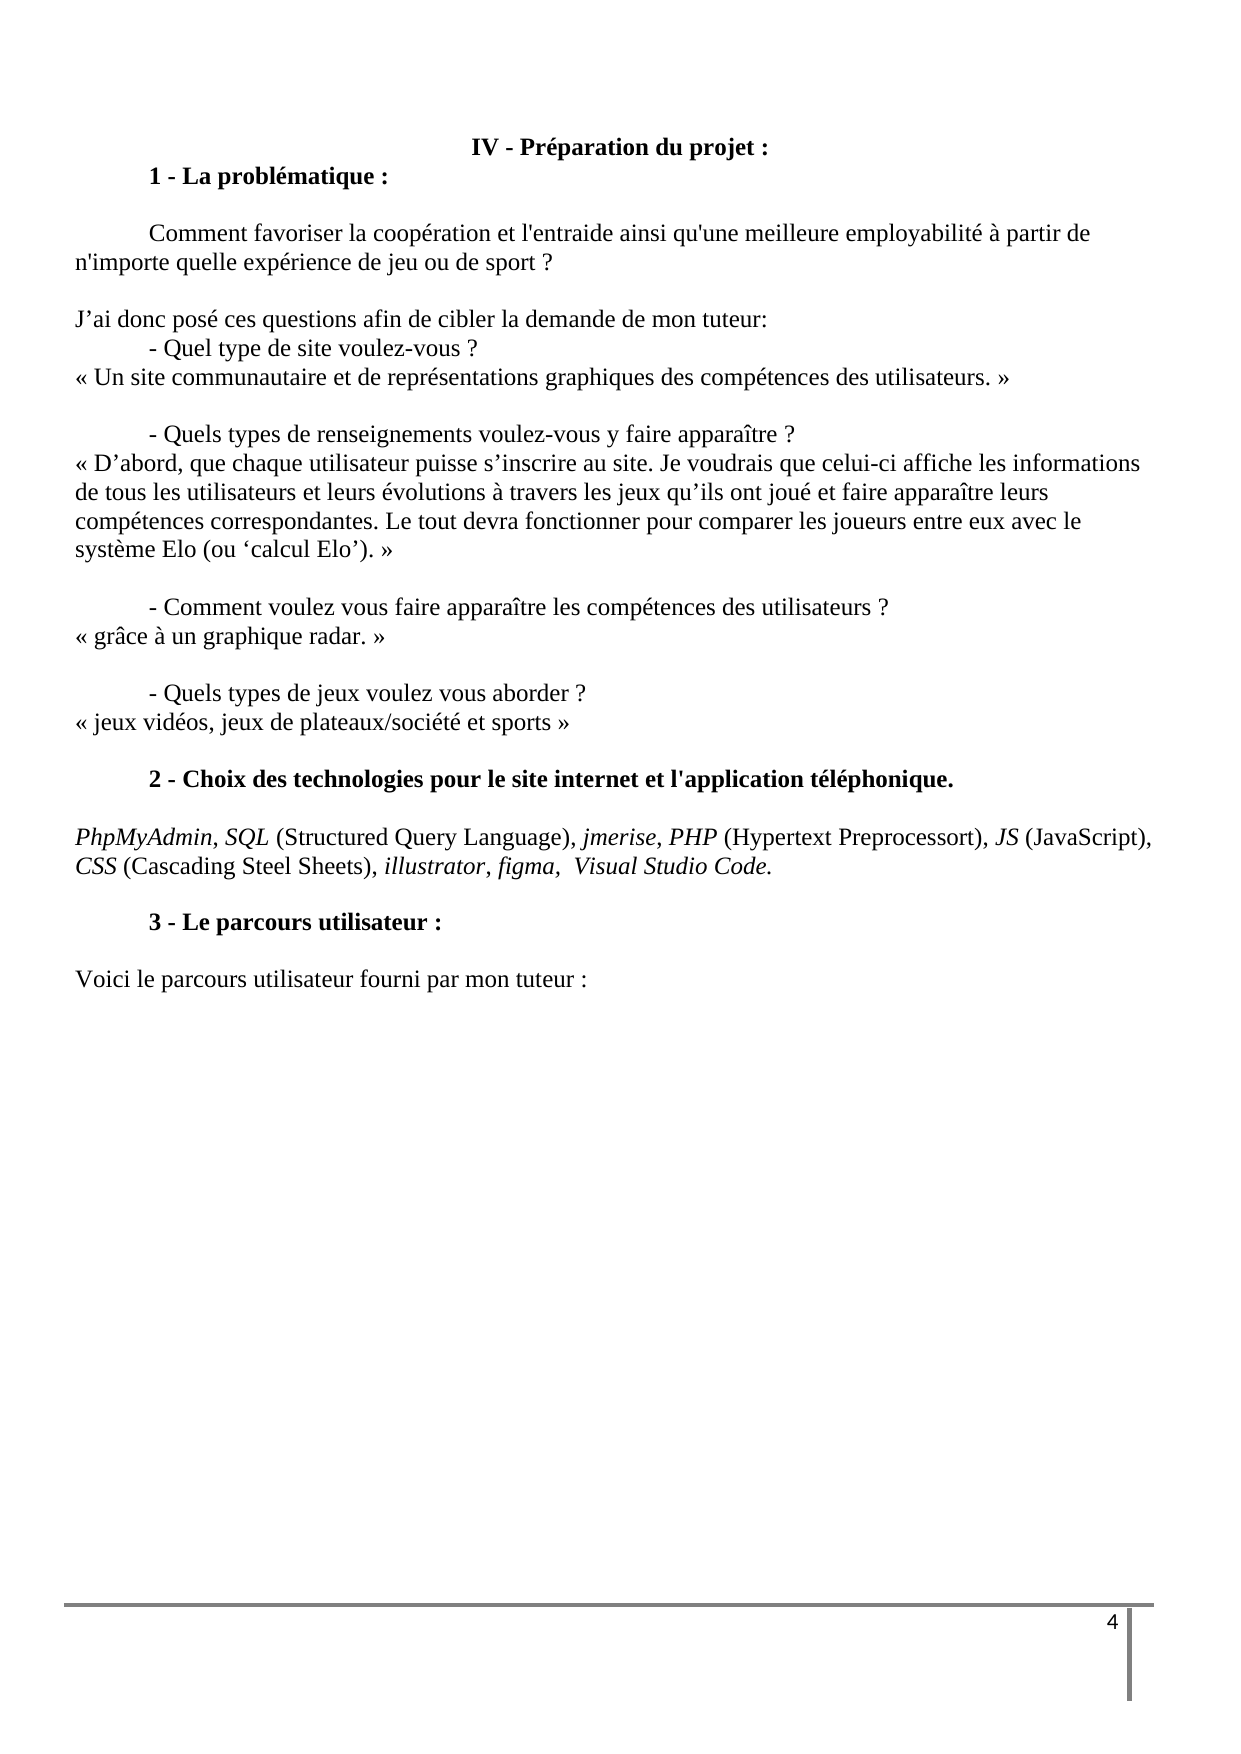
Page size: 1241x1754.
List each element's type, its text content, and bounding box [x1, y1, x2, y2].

text 2 - Choix des technologies pour le site internet et l'application téléphonique. [75, 764, 1165, 793]
text - Quels types de jeux voulez vous aborder ? [75, 678, 1165, 707]
text Voici le parcours utilisateur fourni par mon tuteur : [75, 964, 1165, 993]
text J’ai donc posé ces questions afin de cibler la demande de mon tuteur: [75, 304, 1165, 333]
text PhpMyAdmin, SQL (Structured Query Language), jmerise, PHP (Hypertext Preprocessort), JS (JavaScript), CSS (Cascading Steel Sheets), illustrator, figma, Visual Studio Code. [75, 822, 1165, 879]
text - Quel type de site voulez-vous ? [75, 333, 1165, 362]
text 1 - La problématique : [75, 161, 1165, 189]
text IV - Préparation du projet : [75, 132, 1165, 161]
text - Comment voulez vous faire apparaître les compétences des utilisateurs ? [75, 592, 1165, 621]
text « Un site communautaire et de représentations graphiques des compétences des utilisateurs. » [75, 362, 1165, 391]
text Comment favoriser la coopération et l'entraide ainsi qu'une meilleure employabilité à partir de n'importe quelle expérience de jeu ou de sport ? [75, 218, 1165, 276]
text 3 - Le parcours utilisateur : [75, 907, 1165, 936]
text « D’abord, que chaque utilisateur puisse s’inscrire au site. Je voudrais que celui-ci affiche les informations de tous les utilisateurs et leurs évolutions à travers les jeux qu’ils ont joué et faire apparaître leurs compétences correspondantes. Le tout devra fonctionner pour comparer les joueurs entre eux avec le système Elo (ou ‘calcul Elo’). » [75, 448, 1165, 563]
text « grâce à un graphique radar. » [75, 621, 1165, 649]
text - Quels types de renseignements voulez-vous y faire apparaître ? [75, 419, 1165, 448]
text « jeux vidéos, jeux de plateaux/société et sports » [75, 707, 1165, 736]
